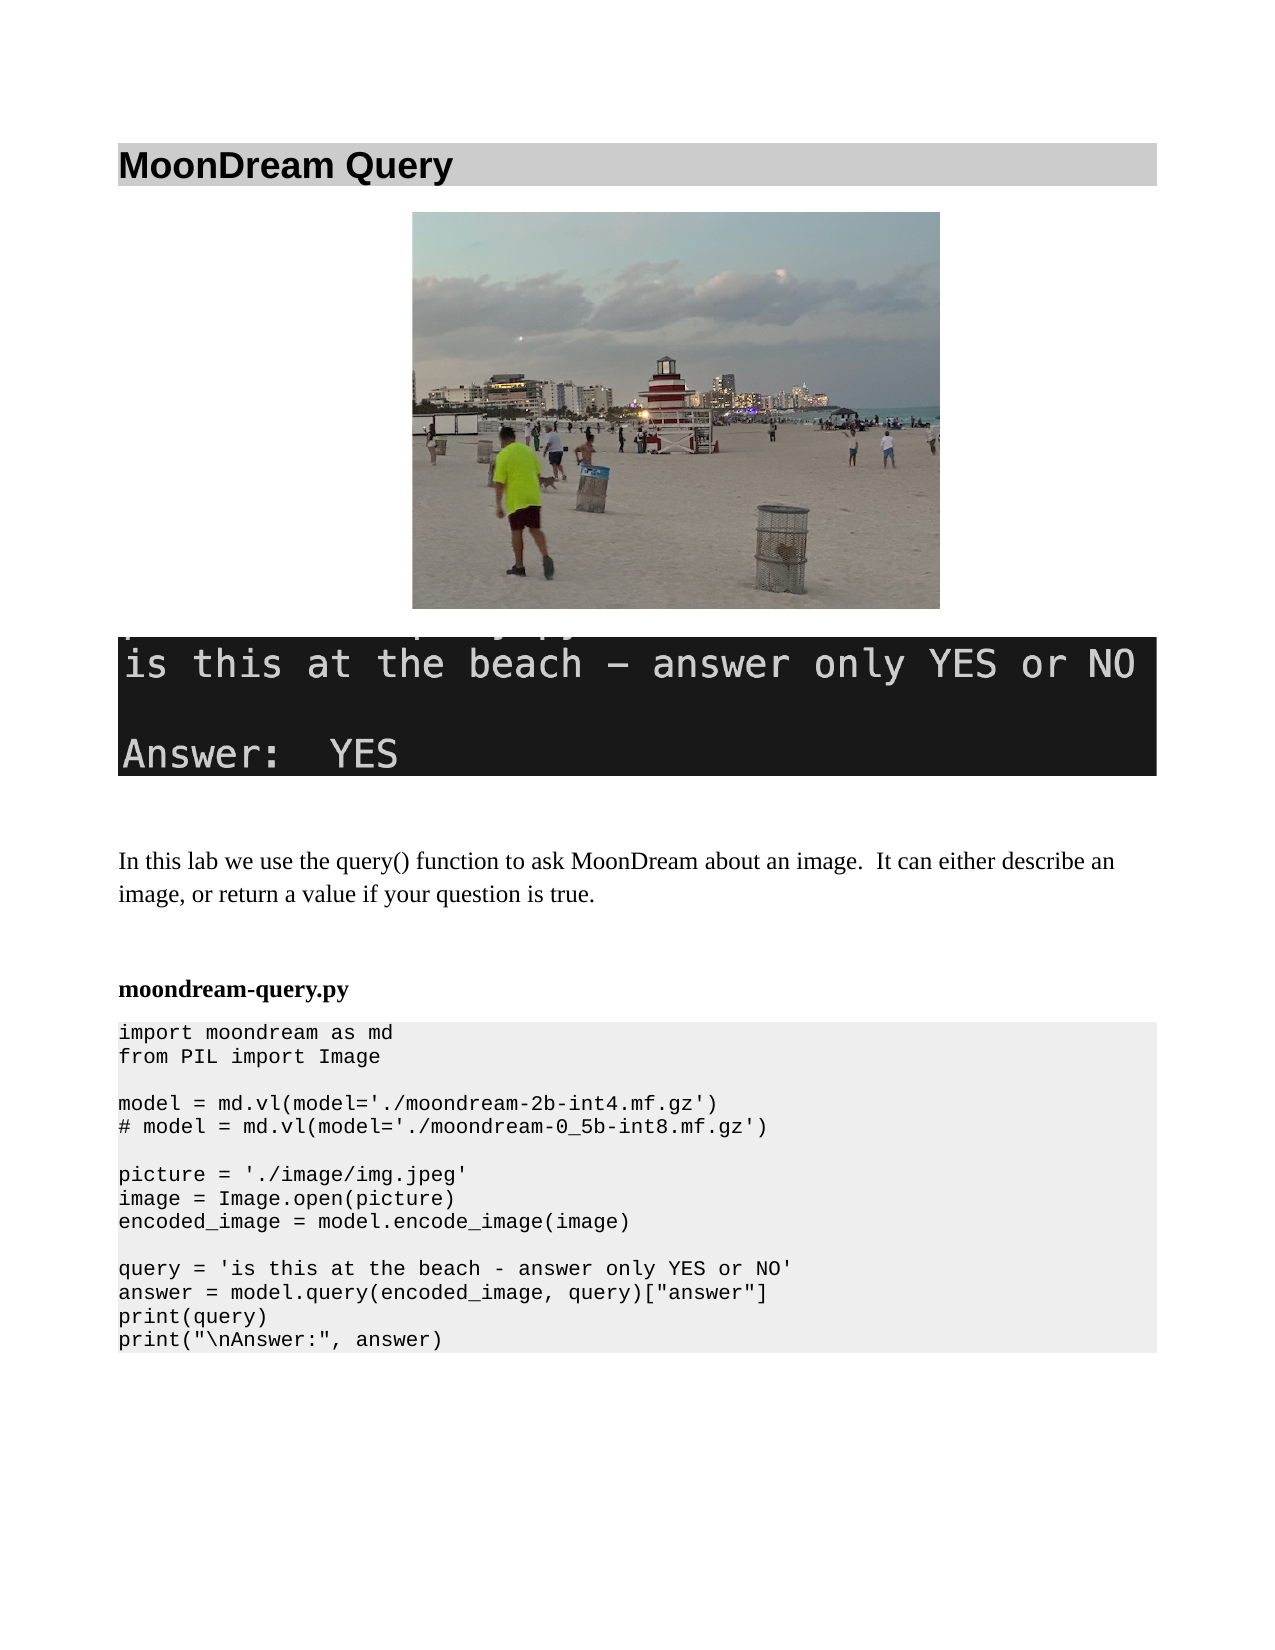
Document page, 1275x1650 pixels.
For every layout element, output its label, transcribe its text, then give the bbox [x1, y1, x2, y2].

text picture = './image/img.jpeg' [118, 1164, 1157, 1187]
text from PIL import Image [118, 1046, 1157, 1069]
text moondream-query.py [118, 974, 1157, 1003]
text print("\nAnswer:", answer) [118, 1329, 1157, 1353]
text import moondream as md [118, 1022, 1157, 1046]
text # model = md.vl(model='./moondream-0_5b-int8.mf.gz') [118, 1117, 1157, 1140]
text answer = model.query(encoded_image, query)["answer"] [118, 1282, 1157, 1306]
text In this lab we use the query() function to ask MoonDream about an image. It can either describe an image, or return a value if your question is true. [118, 846, 1157, 908]
text query = 'is this at the beach - answer only YES or NO' [118, 1258, 1157, 1282]
subtitle MoonDream Query [118, 143, 1157, 186]
text model = md.vl(model='./moondream-2b-int4.mf.gz') [118, 1093, 1157, 1117]
text print(query) [118, 1306, 1157, 1329]
text image = Image.open(picture) [118, 1187, 1157, 1211]
picture [118, 637, 1157, 776]
picture [412, 212, 940, 609]
text encoded_image = model.encode_image(image) [118, 1211, 1157, 1235]
